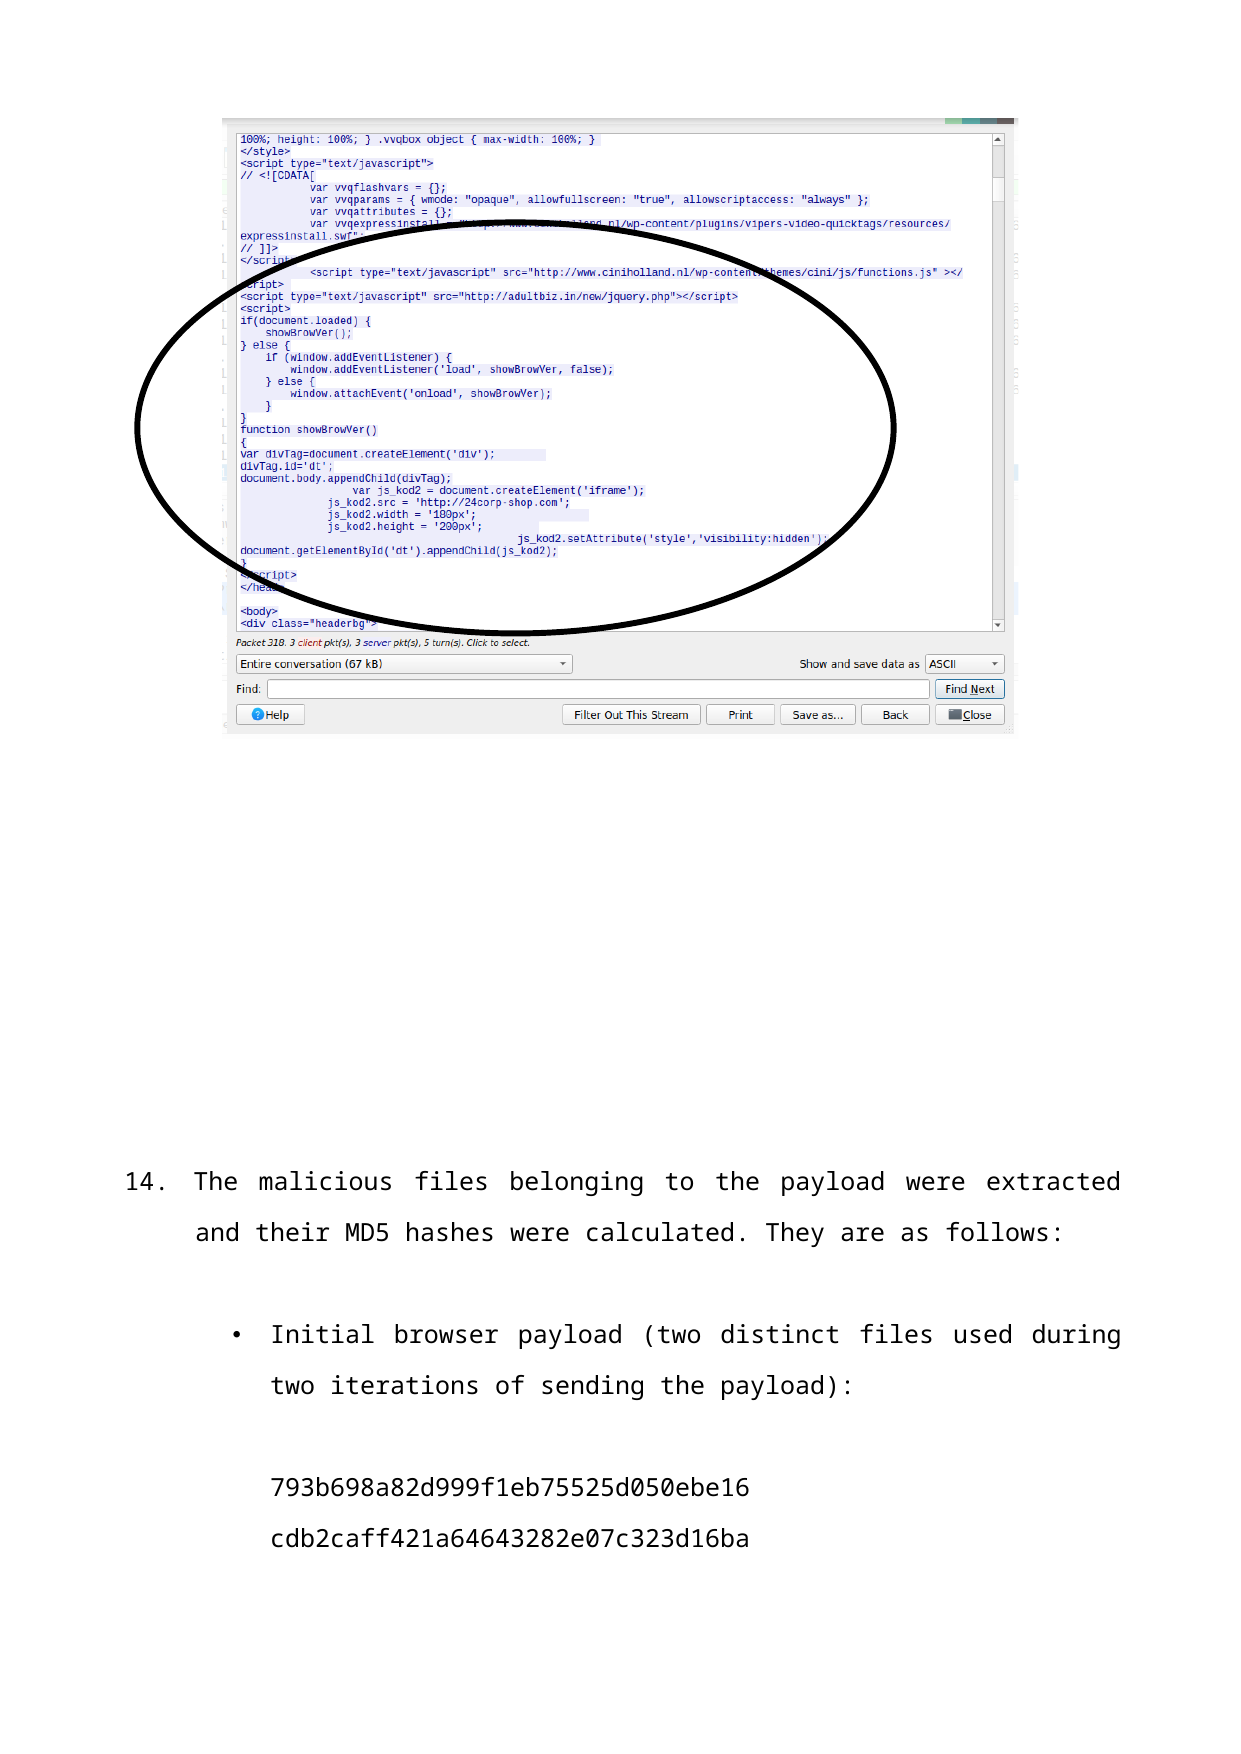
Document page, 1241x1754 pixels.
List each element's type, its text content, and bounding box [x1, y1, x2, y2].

list Initial browser payload (two distinct files used during two iterations of sending the payload): [232, 1317, 1122, 1402]
picture [222, 118, 1019, 739]
list cdb2caff421a64643282e07c323d16ba [232, 1521, 1122, 1606]
list 793b698a82d999f1eb75525d050ebe16 [232, 1470, 1122, 1504]
picture [222, 226, 890, 630]
list The malicious files belonging to the payload were extracted and their MD5 hashes were calculated. They are as follows: [124, 1163, 1122, 1249]
